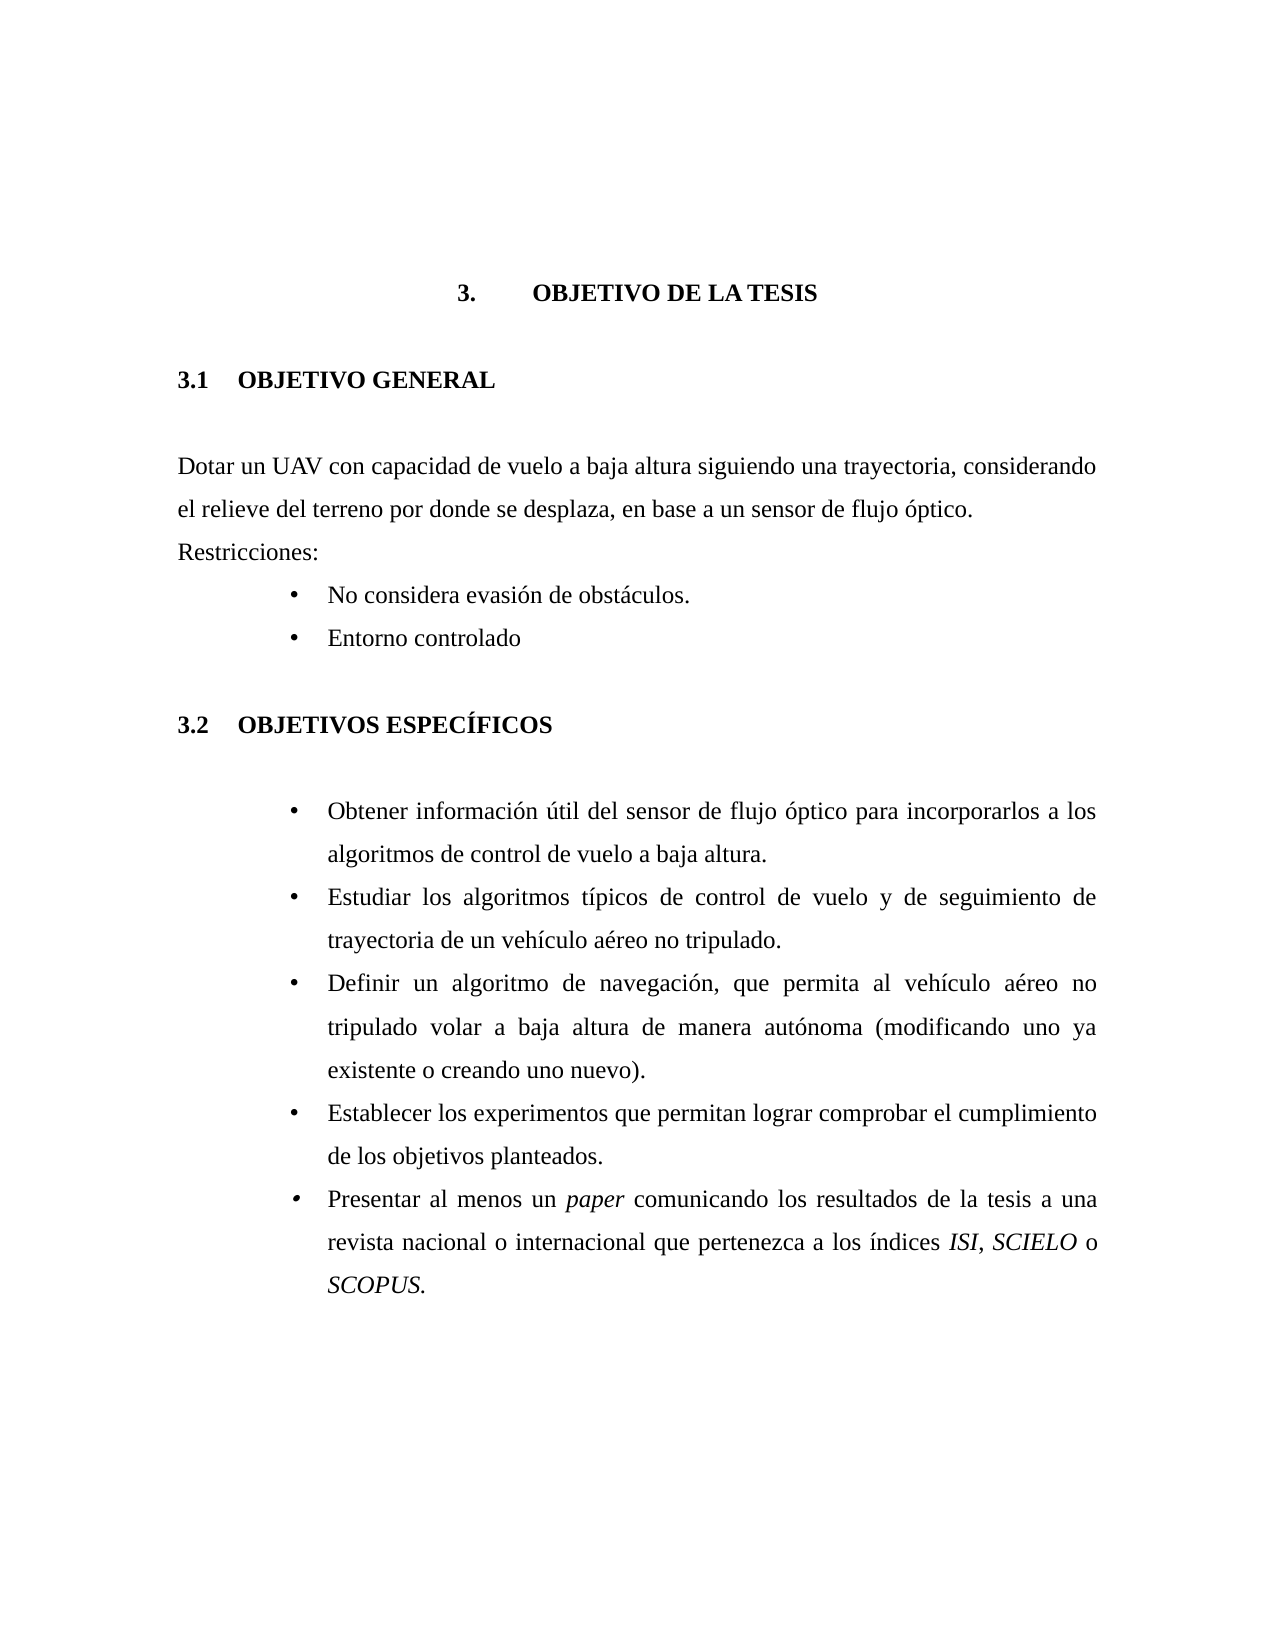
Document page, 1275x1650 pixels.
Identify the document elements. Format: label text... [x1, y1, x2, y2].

subtitle OBJETIVO GENERAL [177, 365, 1098, 393]
list No considera evasión de obstáculos. [290, 580, 1098, 609]
subtitle OBJETIVO DE LA TESIS [177, 278, 1098, 307]
list Obtener información útil del sensor de flujo óptico para incorporarlos a los algoritmos de control de vuelo a baja altura. [290, 796, 1098, 868]
text Restricciones: [177, 537, 1098, 566]
list Presentar al menos un paper comunicando los resultados de la tesis a una revista nacional o internacional que pertenezca a los índices ISI, SCIELO o SCOPUS. [290, 1184, 1098, 1299]
list Definir un algoritmo de navegación, que permita al vehículo aéreo no tripulado volar a baja altura de manera autónoma (modificando uno ya existente o creando uno nuevo). [290, 968, 1098, 1083]
list Entorno controlado [290, 623, 1098, 652]
list Estudiar los algoritmos típicos de control de vuelo y de seguimiento de trayectoria de un vehículo aéreo no tripulado. [290, 882, 1098, 954]
subtitle OBJETIVOS ESPECÍFICOS [177, 710, 1098, 738]
list Establecer los experimentos que permitan lograr comprobar el cumplimiento de los objetivos planteados. [290, 1098, 1098, 1170]
text Dotar un UAV con capacidad de vuelo a baja altura siguiendo una trayectoria, considerando el relieve del terreno por donde se desplaza, en base a un sensor de flujo óptico. [177, 451, 1098, 523]
